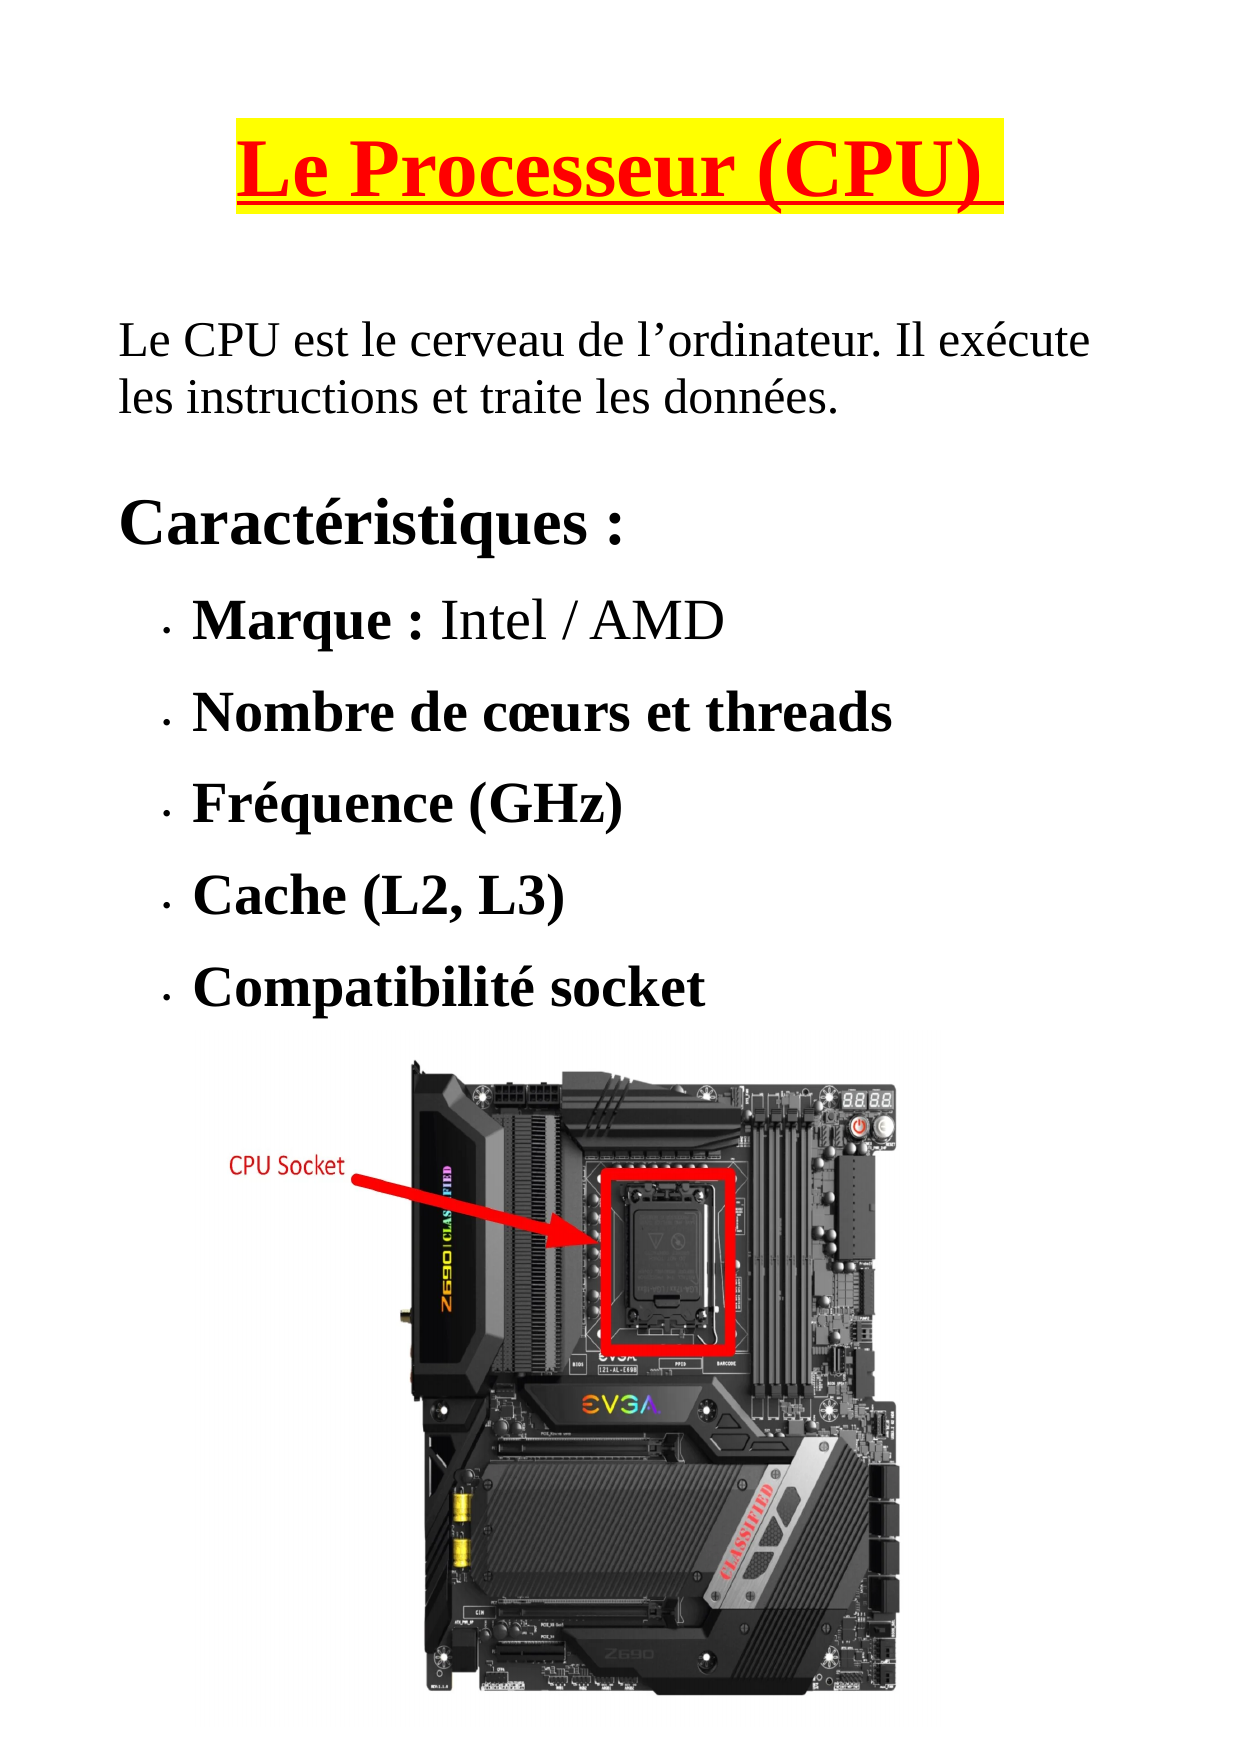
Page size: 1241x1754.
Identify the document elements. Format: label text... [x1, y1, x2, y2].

list Compatibilité socket [162, 952, 1122, 1019]
text Caractéristiques : [118, 482, 1122, 559]
list Marque : Intel / AMD [162, 585, 1122, 652]
list Cache (L2, L3) [162, 860, 1122, 927]
picture [191, 1030, 941, 1727]
list Fréquence (GHz) [162, 768, 1122, 835]
text Le Processeur (CPU) [118, 118, 1122, 214]
text Le CPU est le cerveau de l’ordinateur. Il exécute les instructions et traite les données. [118, 310, 1122, 425]
list Nombre de cœurs et threads [162, 677, 1122, 744]
